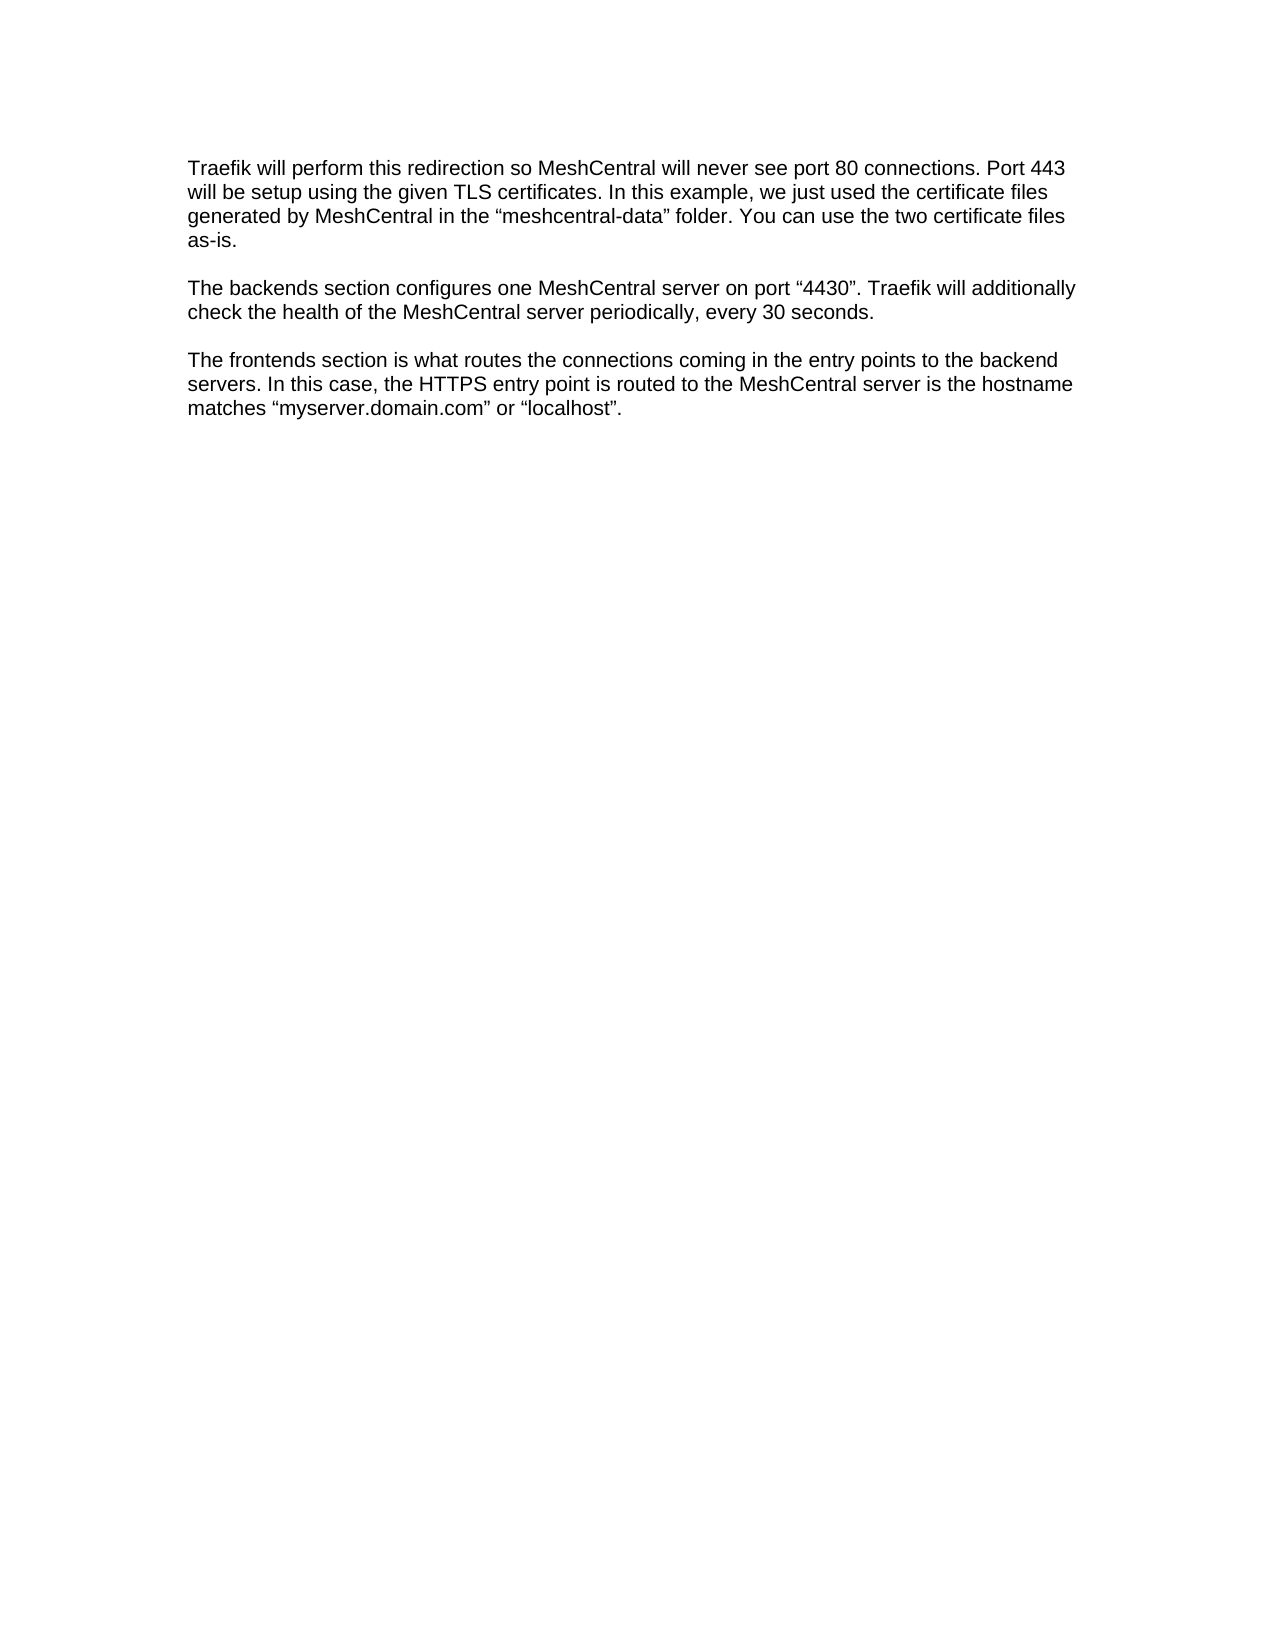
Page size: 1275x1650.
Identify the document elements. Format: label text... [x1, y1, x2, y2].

text The backends section configures one MeshCentral server on port “4430”. Traefik will additionally check the health of the MeshCentral server periodically, every 30 seconds. [187, 276, 1079, 324]
text The frontends section is what routes the connections coming in the entry points to the backend servers. In this case, the HTTPS entry point is routed to the MeshCentral server is the hostname matches “myserver.domain.com” or “localhost”. [187, 348, 1077, 420]
text Traefik will perform this redirection so MeshCentral will never see port 80 connections. Port 443 will be setup using the given TLS certificates. In this example, we just used the certificate files generated by MeshCentral in the “meshcentral-data” folder. You can use the two certificate files as-is. [187, 156, 1070, 252]
